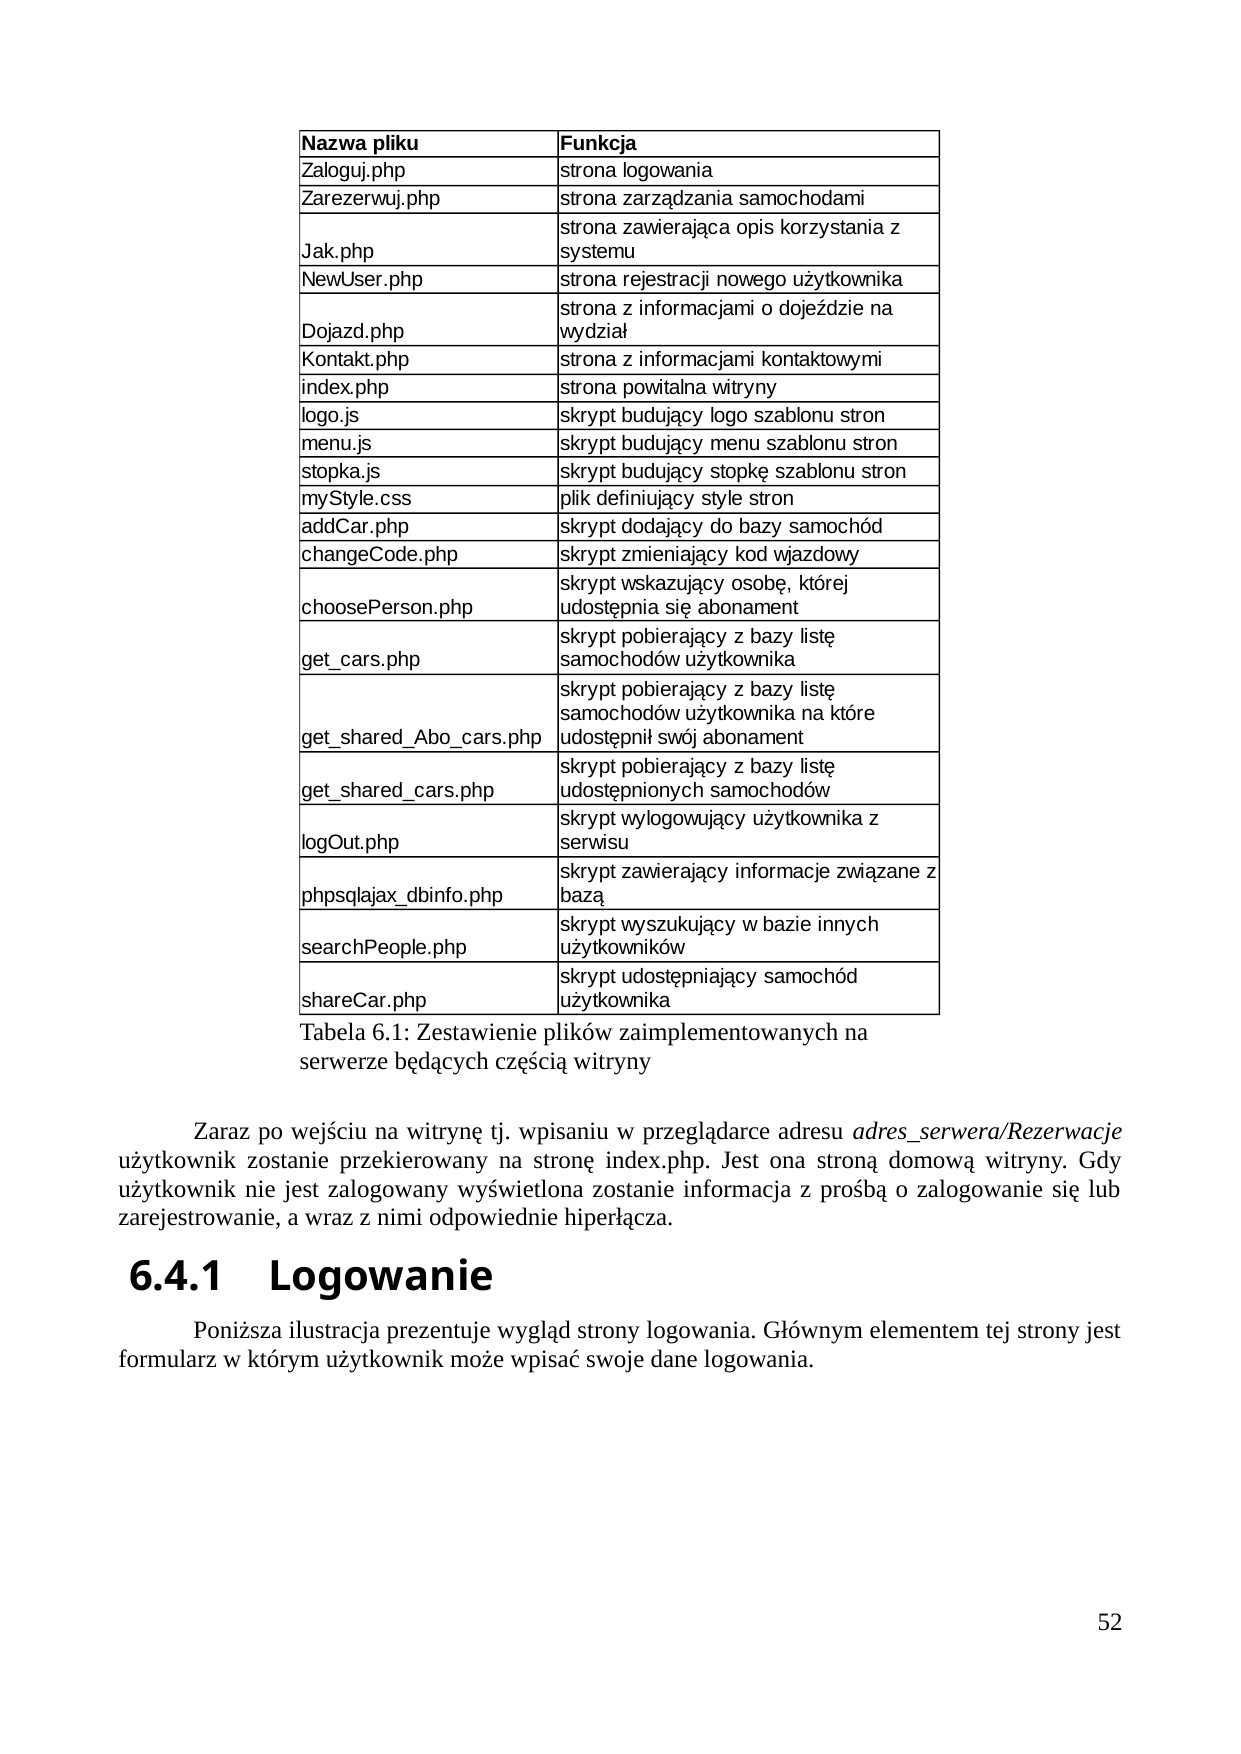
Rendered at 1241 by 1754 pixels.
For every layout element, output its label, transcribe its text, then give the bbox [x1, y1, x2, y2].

text Tabela 6.1: Zestawienie plików zaimplementowanych na serwerze będących częścią witryny [559, 963, 938, 1013]
text Tabela 6.1: Zestawienie plików zaimplementowanych na serwerze będących częścią witryny [559, 806, 938, 856]
text Tabela 6.1: Zestawienie plików zaimplementowanych na serwerze będących częścią witryny [559, 487, 938, 512]
text Tabela 6.1: Zestawienie plików zaimplementowanych na serwerze będących częścią witryny [559, 542, 938, 567]
text Tabela 6.1: Zestawienie plików zaimplementowanych na serwerze będących częścią witryny [301, 458, 557, 484]
text Poniższa ilustracja prezentuje wygląd strony logowania. Głównym elementem tej strony jest formularz w którym użytkownik może wpisać swoje dane logowania. [118, 1315, 1122, 1372]
text Tabela 6.1: Zestawienie plików zaimplementowanych na serwerze będących częścią witryny [301, 431, 557, 456]
text Zaraz po wejściu na witrynę tj. wpisaniu w przeglądarce adresu adres_serwera/Rezerwacje użytkownik zostanie przekierowany na stronę index.php. Jest ona stroną domową witryny. Gdy użytkownik nie jest zalogowany wyświetlona zostanie informacja z prośbą o zalogowanie się lub zarejestrowanie, a wraz z nimi odpowiednie hiperłącza. [118, 1116, 1122, 1231]
text Tabela 6.1: Zestawienie plików zaimplementowanych na serwerze będących częścią witryny [301, 294, 557, 344]
text Tabela 6.1: Zestawienie plików zaimplementowanych na serwerze będących częścią witryny [559, 267, 938, 292]
text Tabela 6.1: Zestawienie plików zaimplementowanych na serwerze będących częścią witryny [559, 294, 938, 344]
text Tabela 6.1: Zestawienie plików zaimplementowanych na serwerze będących częścią witryny [559, 858, 938, 908]
text Tabela 6.1: Zestawienie plików zaimplementowanych na serwerze będących częścią witryny [559, 753, 938, 803]
text Tabela 6.1: Zestawienie plików zaimplementowanych na serwerze będących częścią witryny [559, 187, 938, 212]
text Tabela 6.1: Zestawienie plików zaimplementowanych na serwerze będących częścią witryny [301, 676, 557, 751]
text Tabela 6.1: Zestawienie plików zaimplementowanych na serwerze będących częścią witryny [301, 963, 557, 1013]
text Tabela 6.1: Zestawienie plików zaimplementowanych na serwerze będących częścią witryny [301, 622, 557, 673]
text Tabela 6.1: Zestawienie plików zaimplementowanych na serwerze będących częścią witryny [301, 858, 557, 908]
text Tabela 6.1: Zestawienie plików zaimplementowanych na serwerze będących częścią witryny [301, 542, 557, 567]
text Tabela 6.1: Zestawienie plików zaimplementowanych na serwerze będących częścią witryny [559, 622, 938, 673]
text Tabela 6.1: Zestawienie plików zaimplementowanych na serwerze będących częścią witryny [299, 1016, 941, 1075]
text Tabela 6.1: Zestawienie plików zaimplementowanych na serwerze będących częścią witryny [559, 911, 938, 961]
text Tabela 6.1: Zestawienie plików zaimplementowanych na serwerze będących częścią witryny [559, 376, 938, 401]
text Tabela 6.1: Zestawienie plików zaimplementowanych na serwerze będących częścią witryny [559, 158, 938, 184]
text Tabela 6.1: Zestawienie plików zaimplementowanych na serwerze będących częścią witryny [301, 214, 557, 264]
text Tabela 6.1: Zestawienie plików zaimplementowanych na serwerze będących częścią witryny [301, 158, 557, 184]
text Tabela 6.1: Zestawienie plików zaimplementowanych na serwerze będących częścią witryny [301, 403, 557, 428]
text Tabela 6.1: Zestawienie plików zaimplementowanych na serwerze będących częścią witryny [559, 569, 938, 619]
text Tabela 6.1: Zestawienie plików zaimplementowanych na serwerze będących częścią witryny [301, 514, 557, 539]
text Tabela 6.1: Zestawienie plików zaimplementowanych na serwerze będących częścią witryny [301, 753, 557, 803]
subtitle Logowanie [118, 1246, 1122, 1302]
text Tabela 6.1: Zestawienie plików zaimplementowanych na serwerze będących częścią witryny [301, 911, 557, 961]
text Tabela 6.1: Zestawienie plików zaimplementowanych na serwerze będących częścią witryny [301, 569, 557, 619]
text Tabela 6.1: Zestawienie plików zaimplementowanych na serwerze będących częścią witryny [301, 187, 557, 212]
text Tabela 6.1: Zestawienie plików zaimplementowanych na serwerze będących częścią witryny [301, 132, 557, 156]
text Tabela 6.1: Zestawienie plików zaimplementowanych na serwerze będących częścią witryny [301, 267, 557, 292]
text Tabela 6.1: Zestawienie plików zaimplementowanych na serwerze będących częścią witryny [301, 806, 557, 856]
text Tabela 6.1: Zestawienie plików zaimplementowanych na serwerze będących częścią witryny [301, 487, 557, 512]
text Tabela 6.1: Zestawienie plików zaimplementowanych na serwerze będących częścią witryny [559, 347, 938, 373]
text Tabela 6.1: Zestawienie plików zaimplementowanych na serwerze będących częścią witryny [559, 214, 938, 264]
text Tabela 6.1: Zestawienie plików zaimplementowanych na serwerze będących częścią witryny [559, 431, 938, 456]
text Tabela 6.1: Zestawienie plików zaimplementowanych na serwerze będących częścią witryny [559, 132, 938, 156]
text Tabela 6.1: Zestawienie plików zaimplementowanych na serwerze będących częścią witryny [559, 514, 938, 539]
text Tabela 6.1: Zestawienie plików zaimplementowanych na serwerze będących częścią witryny [559, 676, 938, 751]
text Tabela 6.1: Zestawienie plików zaimplementowanych na serwerze będących częścią witryny [559, 403, 938, 428]
text Tabela 6.1: Zestawienie plików zaimplementowanych na serwerze będących częścią witryny [301, 347, 557, 373]
text Tabela 6.1: Zestawienie plików zaimplementowanych na serwerze będących częścią witryny [301, 376, 557, 401]
text Tabela 6.1: Zestawienie plików zaimplementowanych na serwerze będących częścią witryny [559, 458, 938, 484]
